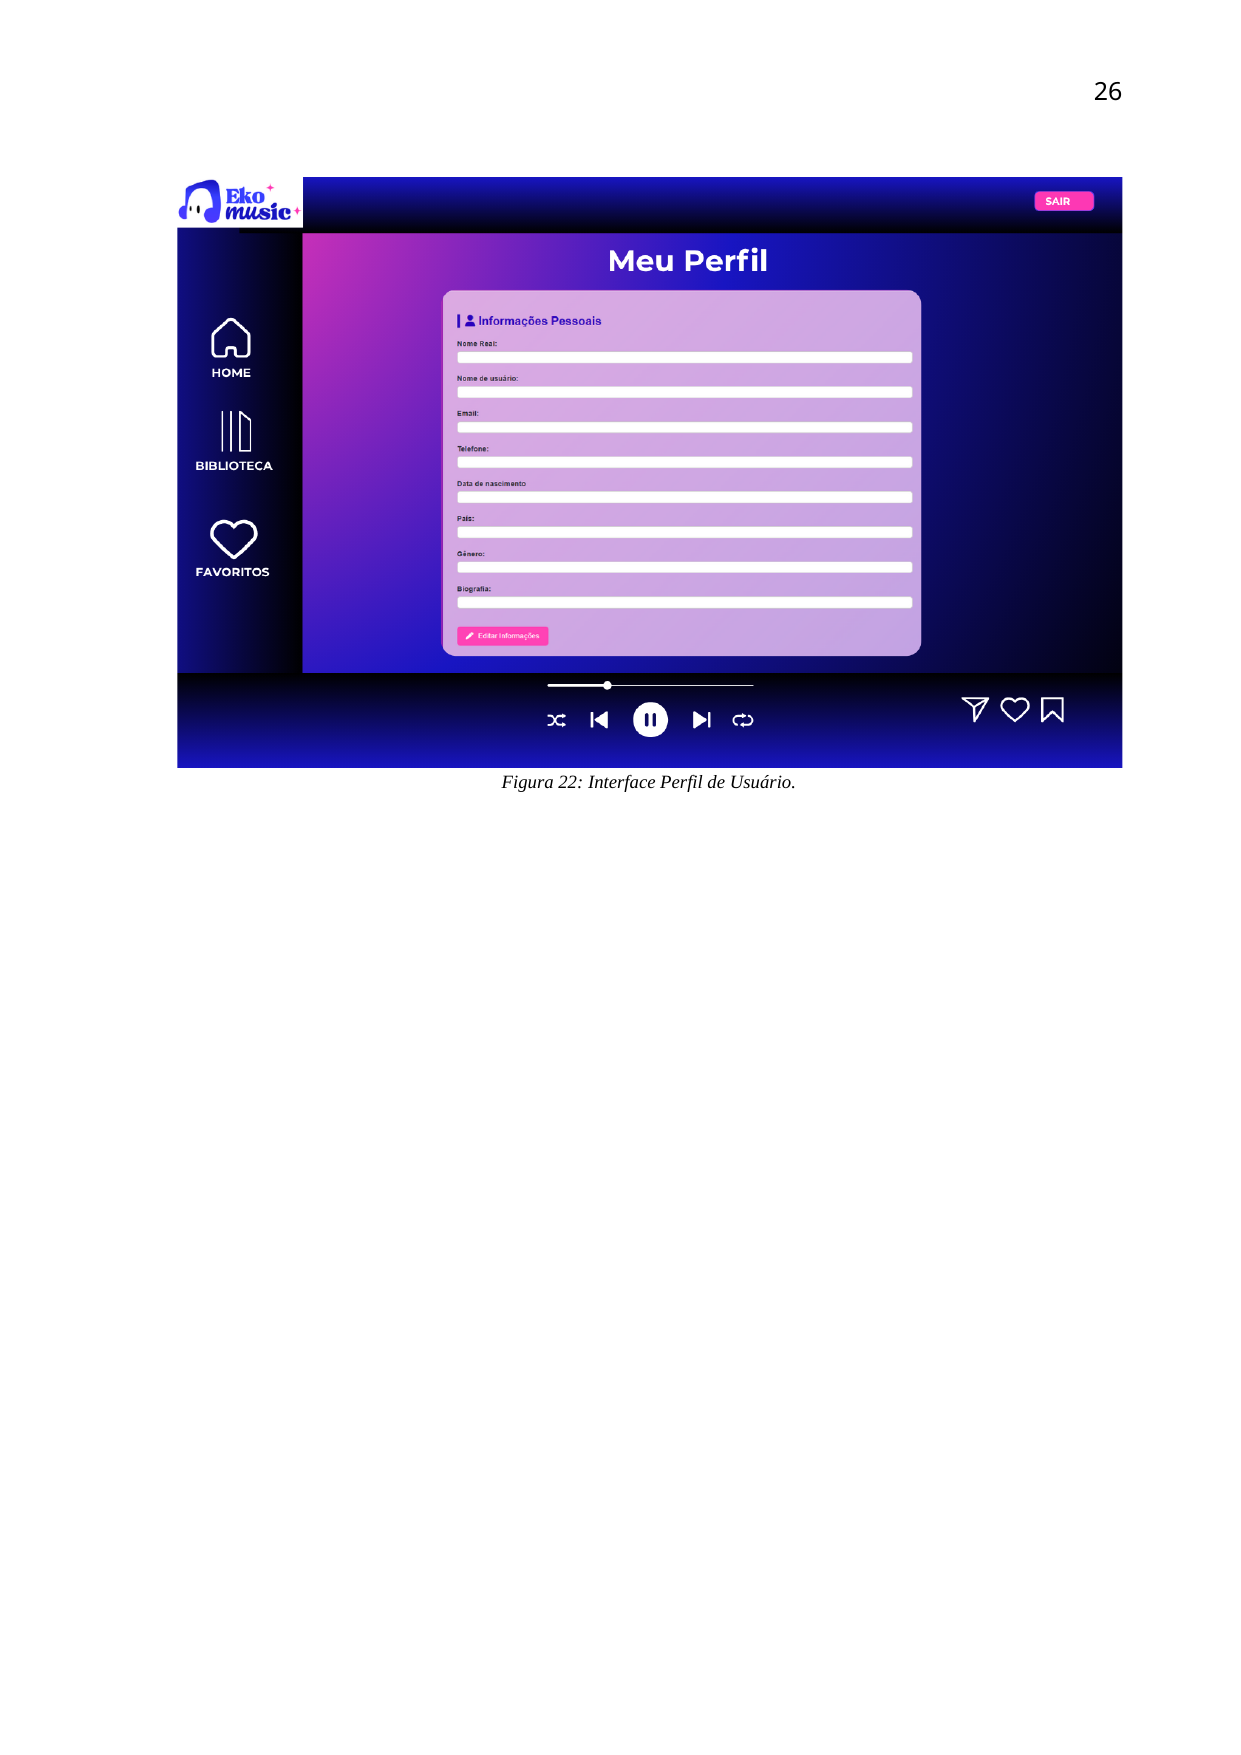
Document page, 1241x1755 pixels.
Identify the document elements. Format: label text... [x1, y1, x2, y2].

text Figura 22: Interface Perfil de Usuário. [177, 768, 1122, 793]
